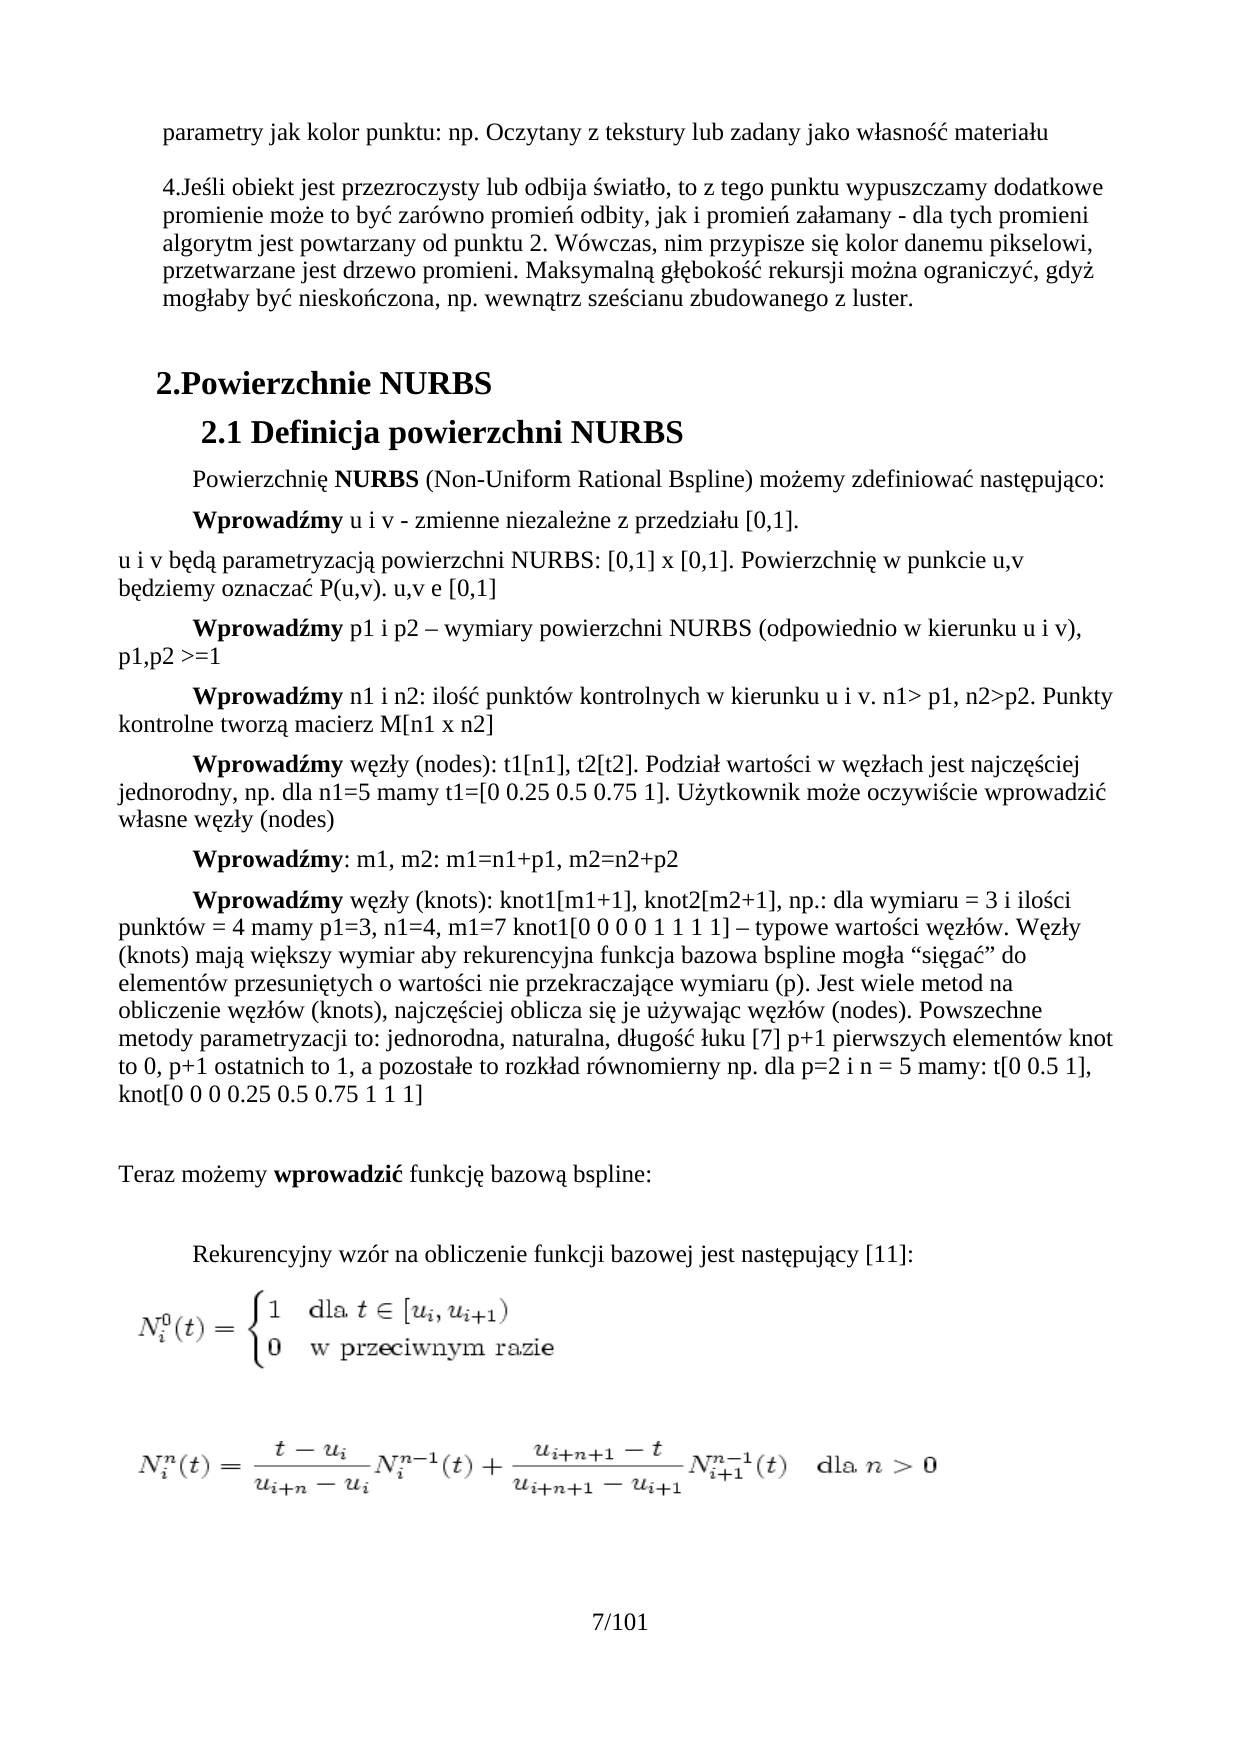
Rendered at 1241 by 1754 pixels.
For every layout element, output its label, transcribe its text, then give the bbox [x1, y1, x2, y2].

list parametry jak kolor punktu: np. Oczytany z tekstury lub zadany jako własność materiału [162, 118, 1122, 146]
text Wprowadźmy: m1, m2: m1=n1+p1, m2=n2+p2 [118, 846, 1122, 873]
picture [134, 1290, 558, 1371]
text Teraz możemy wprowadzić funkcję bazową bspline: [118, 1160, 1122, 1188]
text Wprowadźmy u i v - zmienne niezależne z przedziału [0,1]. [118, 506, 1122, 534]
list Powierzchnie NURBS [156, 365, 1122, 402]
list Definicja powierzchni NURBS [201, 414, 1122, 451]
text Wprowadźmy węzły (knots): knot1[m1+1], knot2[m2+1], np.: dla wymiaru = 3 i ilości punktów = 4 mamy p1=3, n1=4, m1=7 knot1[0 0 0 0 1 1 1 1] – typowe wartości węzłów. Węzły (knots) mają większy wymiar aby rekurencyjna funkcja bazowa bspline mogła “sięgać” do elementów przesuniętych o wartości nie przekraczające wymiaru (p). Jest wiele metod na obliczenie węzłów (knots), najczęściej oblicza się je używając węzłów (nodes). Powszechne metody parametryzacji to: jednorodna, naturalna, długość łuku [7] p+1 pierwszych elementów knot to 0, p+1 ostatnich to 1, a pozostałe to rozkład równomierny np. dla p=2 i n = 5 mamy: t[0 0.5 1], knot[0 0 0 0.25 0.5 0.75 1 1 1] [118, 886, 1122, 1107]
text Powierzchnię NURBS (Non-Uniform Rational Bspline) możemy zdefiniować następująco: [118, 463, 1122, 493]
text Wprowadźmy n1 i n2: ilość punktów kontrolnych w kierunku u i v. n1> p1, n2>p2. Punkty kontrolne tworzą macierz M[n1 x n2] [118, 682, 1122, 737]
text Rekurencyjny wzór na obliczenie funkcji bazowej jest następujący [11]: [118, 1241, 1122, 1268]
text Wprowadźmy węzły (nodes): t1[n1], t2[t2]. Podział wartości w węzłach jest najczęściej jednorodny, np. dla n1=5 mamy t1=[0 0.25 0.5 0.75 1]. Użytkownik może oczywiście wprowadzić własne węzły (nodes) [118, 750, 1122, 833]
picture [134, 1441, 941, 1497]
list Jeśli obiekt jest przezroczysty lub odbija światło, to z tego punktu wypuszczamy dodatkowe promienie może to być zarówno promień odbity, jak i promień załamany - dla tych promieni algorytm jest powtarzany od punktu 2. Wówczas, nim przypisze się kolor danemu pikselowi, przetwarzane jest drzewo promieni. Maksymalną głębokość rekursji można ograniczyć, gdyż mogłaby być nieskończona, np. wewnątrz sześcianu zbudowanego z luster. [162, 173, 1122, 312]
text u i v będą parametryzacją powierzchni NURBS: [0,1] x [0,1]. Powierzchnię w punkcie u,v będziemy oznaczać P(u,v). u,v e [0,1] [118, 546, 1122, 602]
text Wprowadźmy p1 i p2 – wymiary powierzchni NURBS (odpowiednio w kierunku u i v), p1,p2 >=1 [118, 614, 1122, 669]
